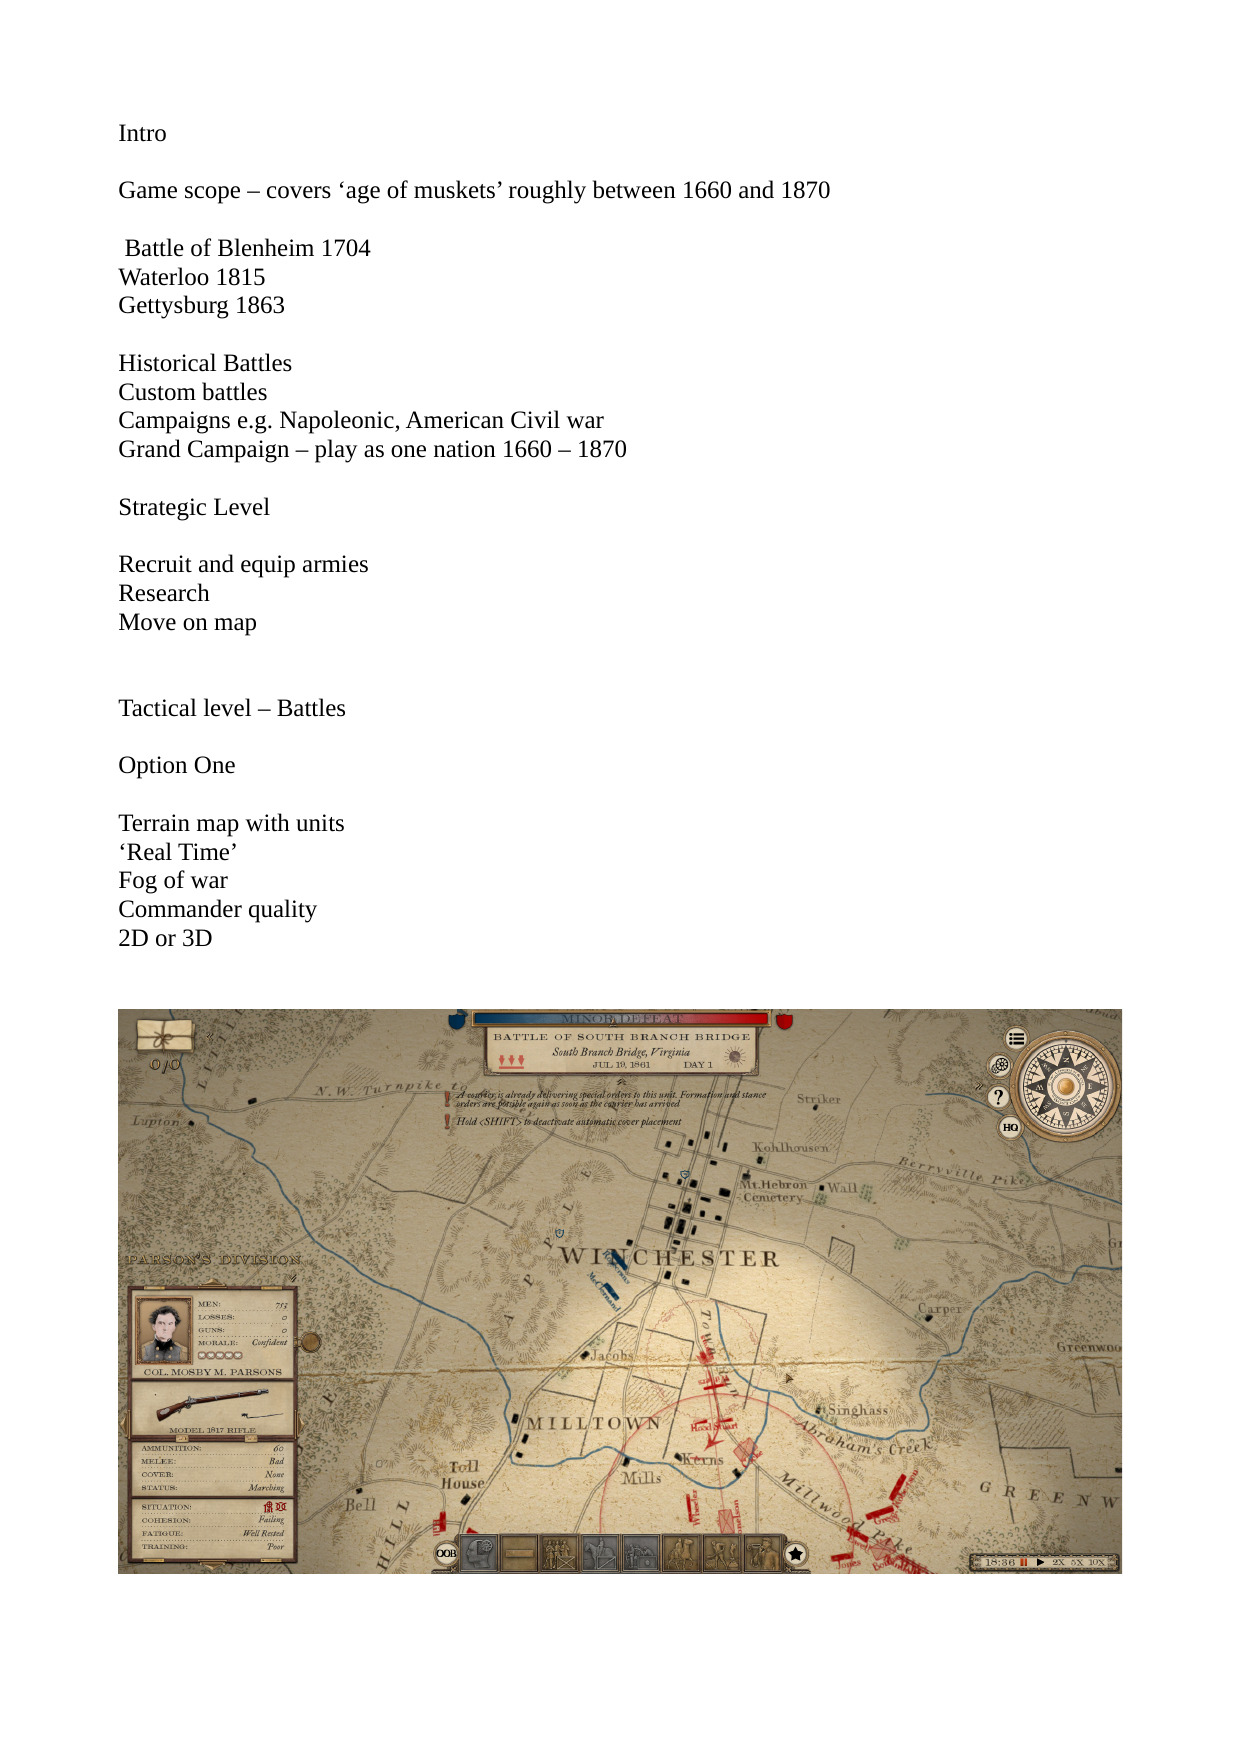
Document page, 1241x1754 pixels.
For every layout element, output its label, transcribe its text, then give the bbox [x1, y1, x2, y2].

text Strategic Level [118, 492, 1122, 521]
text Waterloo 1815 [118, 262, 1122, 291]
text Grand Campaign – play as one nation 1660 – 1870 [118, 434, 1122, 463]
text Option One [118, 751, 1122, 779]
text Historical Battles [118, 348, 1122, 377]
text Commander quality [118, 894, 1122, 923]
text Fog of war [118, 866, 1122, 894]
text Gettysburg 1863 [118, 291, 1122, 319]
text Game scope – covers ‘age of muskets’ roughly between 1660 and 1870 [118, 176, 1122, 204]
text ‘Real Time’ [118, 837, 1122, 866]
text Battle of Blenheim 1704 [118, 233, 1122, 262]
text 2D or 3D [118, 923, 1122, 952]
text Campaigns e.g. Napoleonic, American Civil war [118, 406, 1122, 434]
text Terrain map with units [118, 808, 1122, 837]
text Intro [118, 118, 1122, 147]
text Recruit and equip armies [118, 549, 1122, 578]
text Research [118, 578, 1122, 607]
text Tactical level – Battles [118, 693, 1122, 722]
picture [118, 1009, 1123, 1574]
text Move on map [118, 607, 1122, 636]
text Custom battles [118, 377, 1122, 406]
